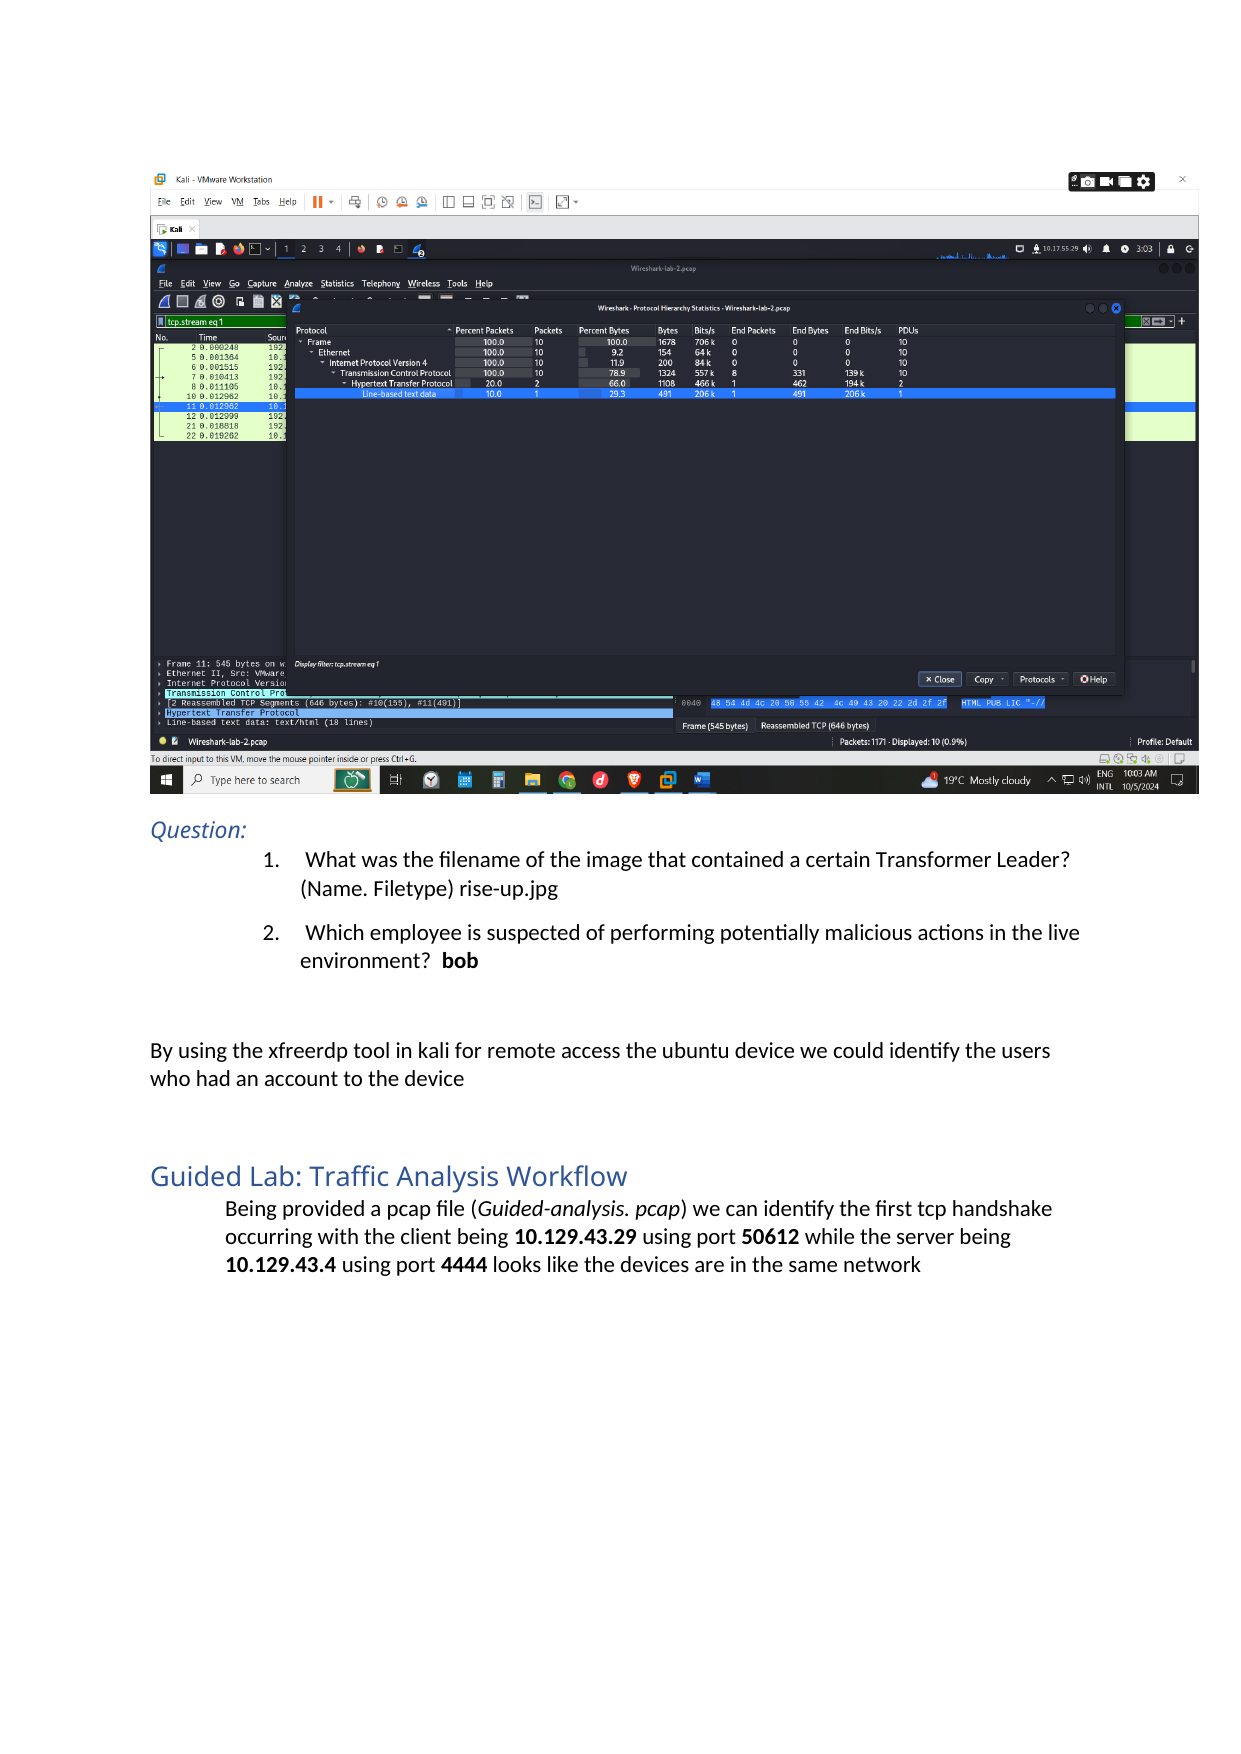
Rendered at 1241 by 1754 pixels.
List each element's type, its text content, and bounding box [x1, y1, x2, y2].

list Which employee is suspected of performing potentially malicious actions in the live environment? bob [262, 918, 1090, 974]
subtitle Guided Lab: Traffic Analysis Workflow [150, 1157, 1090, 1194]
text By using the xfreerdp tool in kali for remote access the ubuntu device we could identify the users who had an account to the device [150, 1036, 1090, 1092]
text Being provided a pcap file (Guided-analysis. pcap) we can identify the first tcp handshake occurring with the client being 10.129.43.29 using port 50612 while the server being 10.129.43.4 using port 4444 looks like the devices are in the same network [225, 1194, 1090, 1278]
subtitle Question: [150, 814, 1090, 846]
list What was the filename of the image that contained a certain Transformer Leader? (Name. Filetype) rise-up.jpg [262, 846, 1090, 902]
